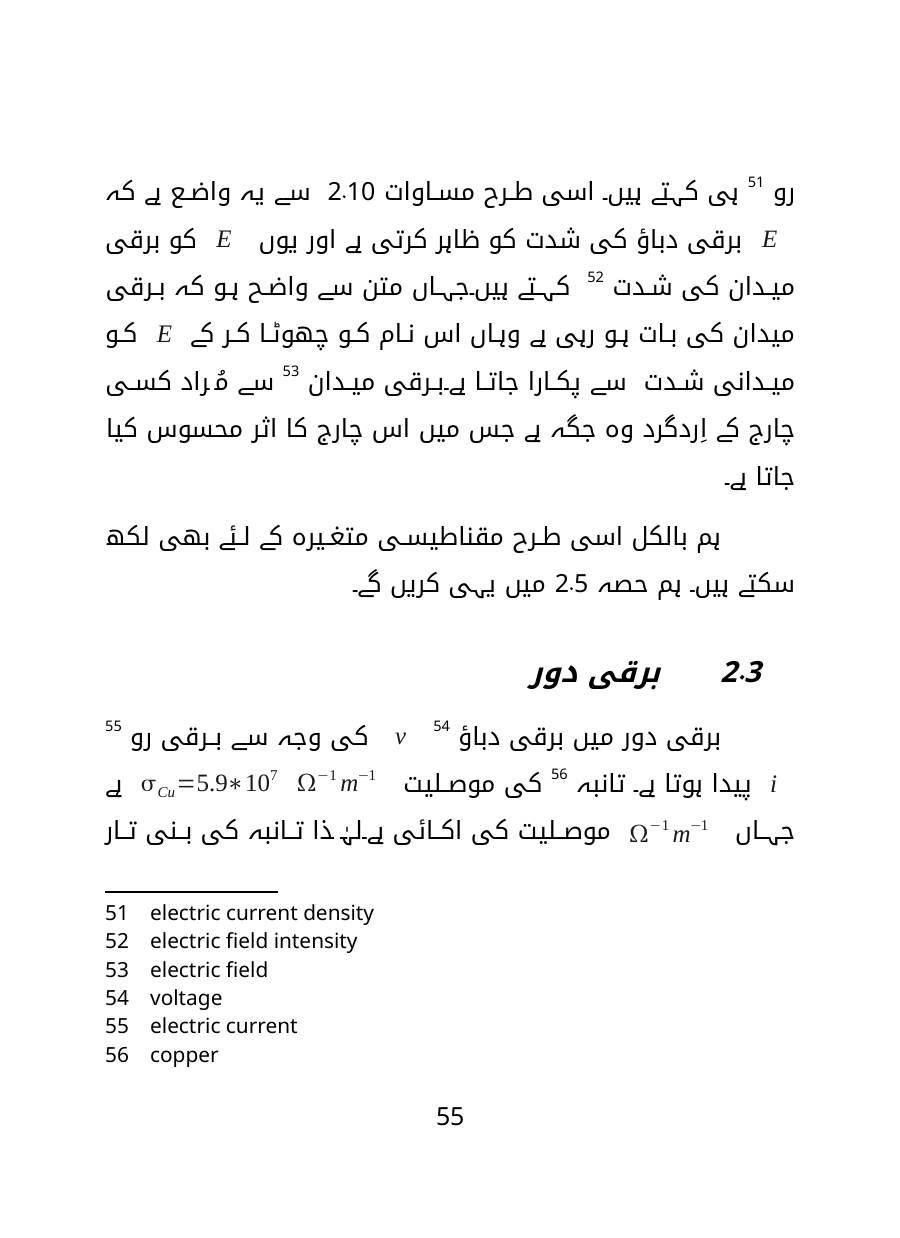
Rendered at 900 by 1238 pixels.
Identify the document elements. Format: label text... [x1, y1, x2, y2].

text ہیں۔ شکل سے واضع ہے کہ برقی رو سلاخ کی رقبہ عمودی تراشسے گزرتی ہے لہٰذا مساوات 2.9 کے تحتبرقی رو کی کثافت کو ظاہر کرتی ہے۔ اسی وجہ سےکو کثافتِ برقی رو ہی کہتے ہیں۔ اسی طرح مساوات 2.10 سے یہ واضع ہے کہبرقی دباؤ کی شدت کو ظاہر کرتی ہے اور یوں کو برقی میدان کی شدت کہتے ہیں۔جہاں متن سے واضح ہو کہ برقی میدان کی بات ہو رہی ہے وہاں اس نام کو چھوٹا کر کےکو میدانی شدت سے پکارا جاتا ہے۔برقی میدان سے مُراد کسی چارج کے اِردگرد وہ جگہ ہے جس میں اس چارج کا اثر محسوس کیا جاتا ہے۔ [105, 168, 795, 500]
text electric field [105, 955, 795, 983]
text electric field intensity [105, 926, 795, 955]
text copper [105, 1040, 795, 1068]
text electric current [105, 1012, 795, 1040]
text برقی دور میں برقی دباؤ کی وجہ سے برقی رو پیدا ہوتا ہے۔ تانبہ کی موصلیت ہے جہاں موصلیت کی اکائی ہے۔لہٰذا تانبہ کی بنی تار کی مزاحمت قابلِ نظرانداز ہوتی ہے۔اگر ایسی تار میں برقی روکا گزر ہو، تو اس تار کی مزاحمت میں، اوہم کے قانون کے تحت، برقی دباؤ گھٹے گا اور اس گھٹنے کی مقدارہو گی۔ کی قابلِ نظر انداز ہونے کی وجہ سے یہ مقدار بھی قابلِ نظر انداز ہو گی۔ اس کا مطلب ہے کہ برقی دباؤ کی بغیر گھٹے ایک جگہ سے دوسری جگہ رسائی ممکن ہے ۔ اسی لئے تانبہ کی تار کو عموما برقی دباؤ کی ایک جگہ سے دوسری جگہ رسائی کے لئے استعمال کیا جاتا ہے اور اس کی مزاحمت کو صفر ہی سمجھا جاتا ہے۔ شکل 23 حصہ الف میں ایک ایسا ہی برقی دور دکھایا گیا ہے۔اس برقی دور میں کل تار کی مزاحمتہے۔ اگر تار کی مزاحمت کو نظرانداز کیا جا سکے تو ہمیں برقی دور 23 حصہ ب ملتا ہے۔اس برقی دور میں برقی دباؤ کو مزاحمتتک بغیر گھٹائے پہنچایا گیا ہے۔ [105, 713, 795, 855]
text electric current density [105, 898, 795, 926]
text voltage [105, 983, 795, 1012]
text ہم بالکل اسی طرح مقناطیسی متغیرہ کے لئے بھی لکھ سکتے ہیں۔ ہم حصہ 2.5 میں یہی کریں گے۔ [105, 513, 795, 608]
subtitle برقی دور [105, 645, 720, 700]
